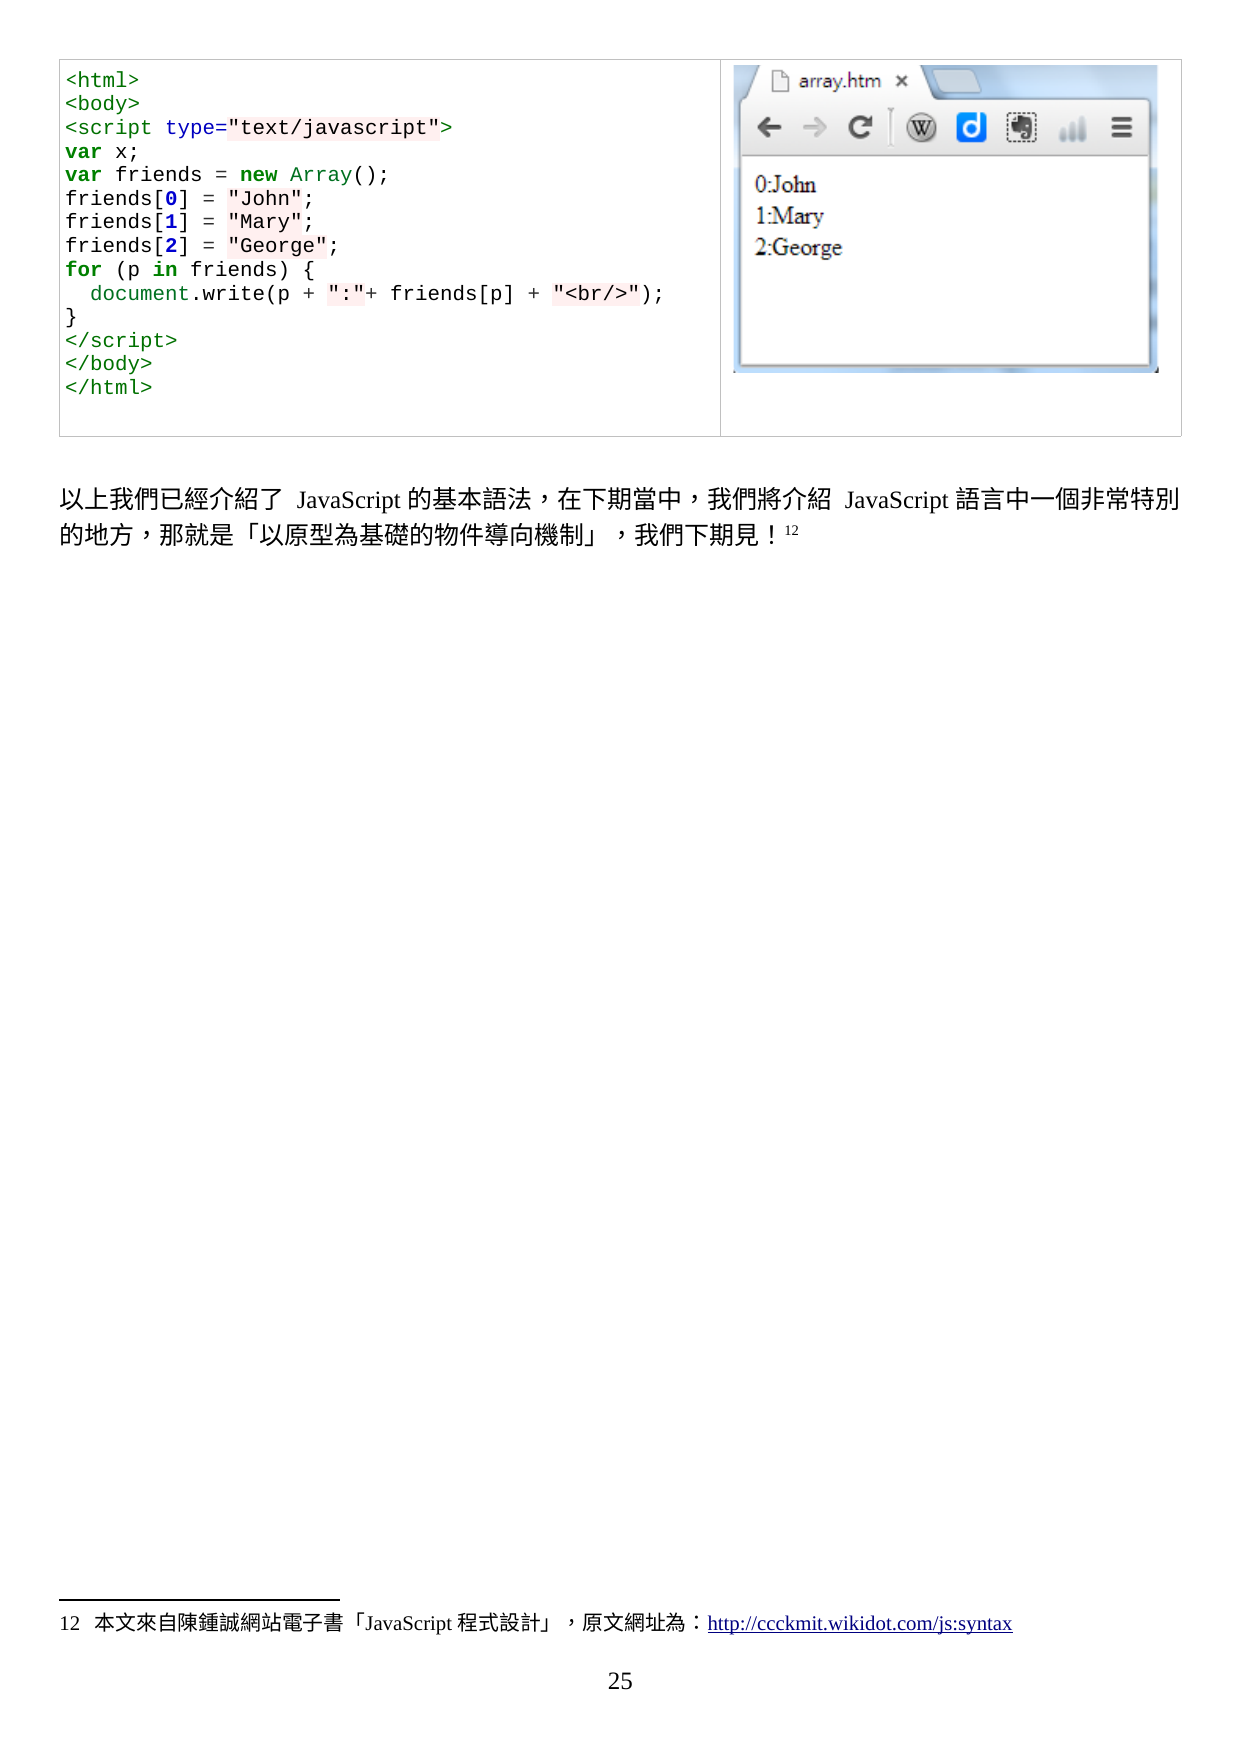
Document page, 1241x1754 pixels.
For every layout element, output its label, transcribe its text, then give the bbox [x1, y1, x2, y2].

table_cell [721, 60, 1181, 436]
table_cell <html> <body> <script type="text/javascript"> var x; var friends = new Array(); friends[0] = "John"; friends[1] = "Mary"; friends[2] = "George"; for (p in friends) { document.write(p + ":"+ friends[p] + "<br/>"); } </script> </body> </html> [60, 60, 720, 436]
picture [733, 65, 1159, 373]
text 本文來自陳鍾誠網站電子書「JavaScript 程式設計」，原文網址為：http://ccckmit.wikidot.com/js:syntax [59, 1606, 1181, 1637]
text 以上我們已經介紹了 JavaScript 的基本語法，在下期當中，我們將介紹 JavaScript 語言中一個非常特別的地方，那就是「以原型為基礎的物件導向機制」，我們下期見！ [59, 479, 1181, 552]
